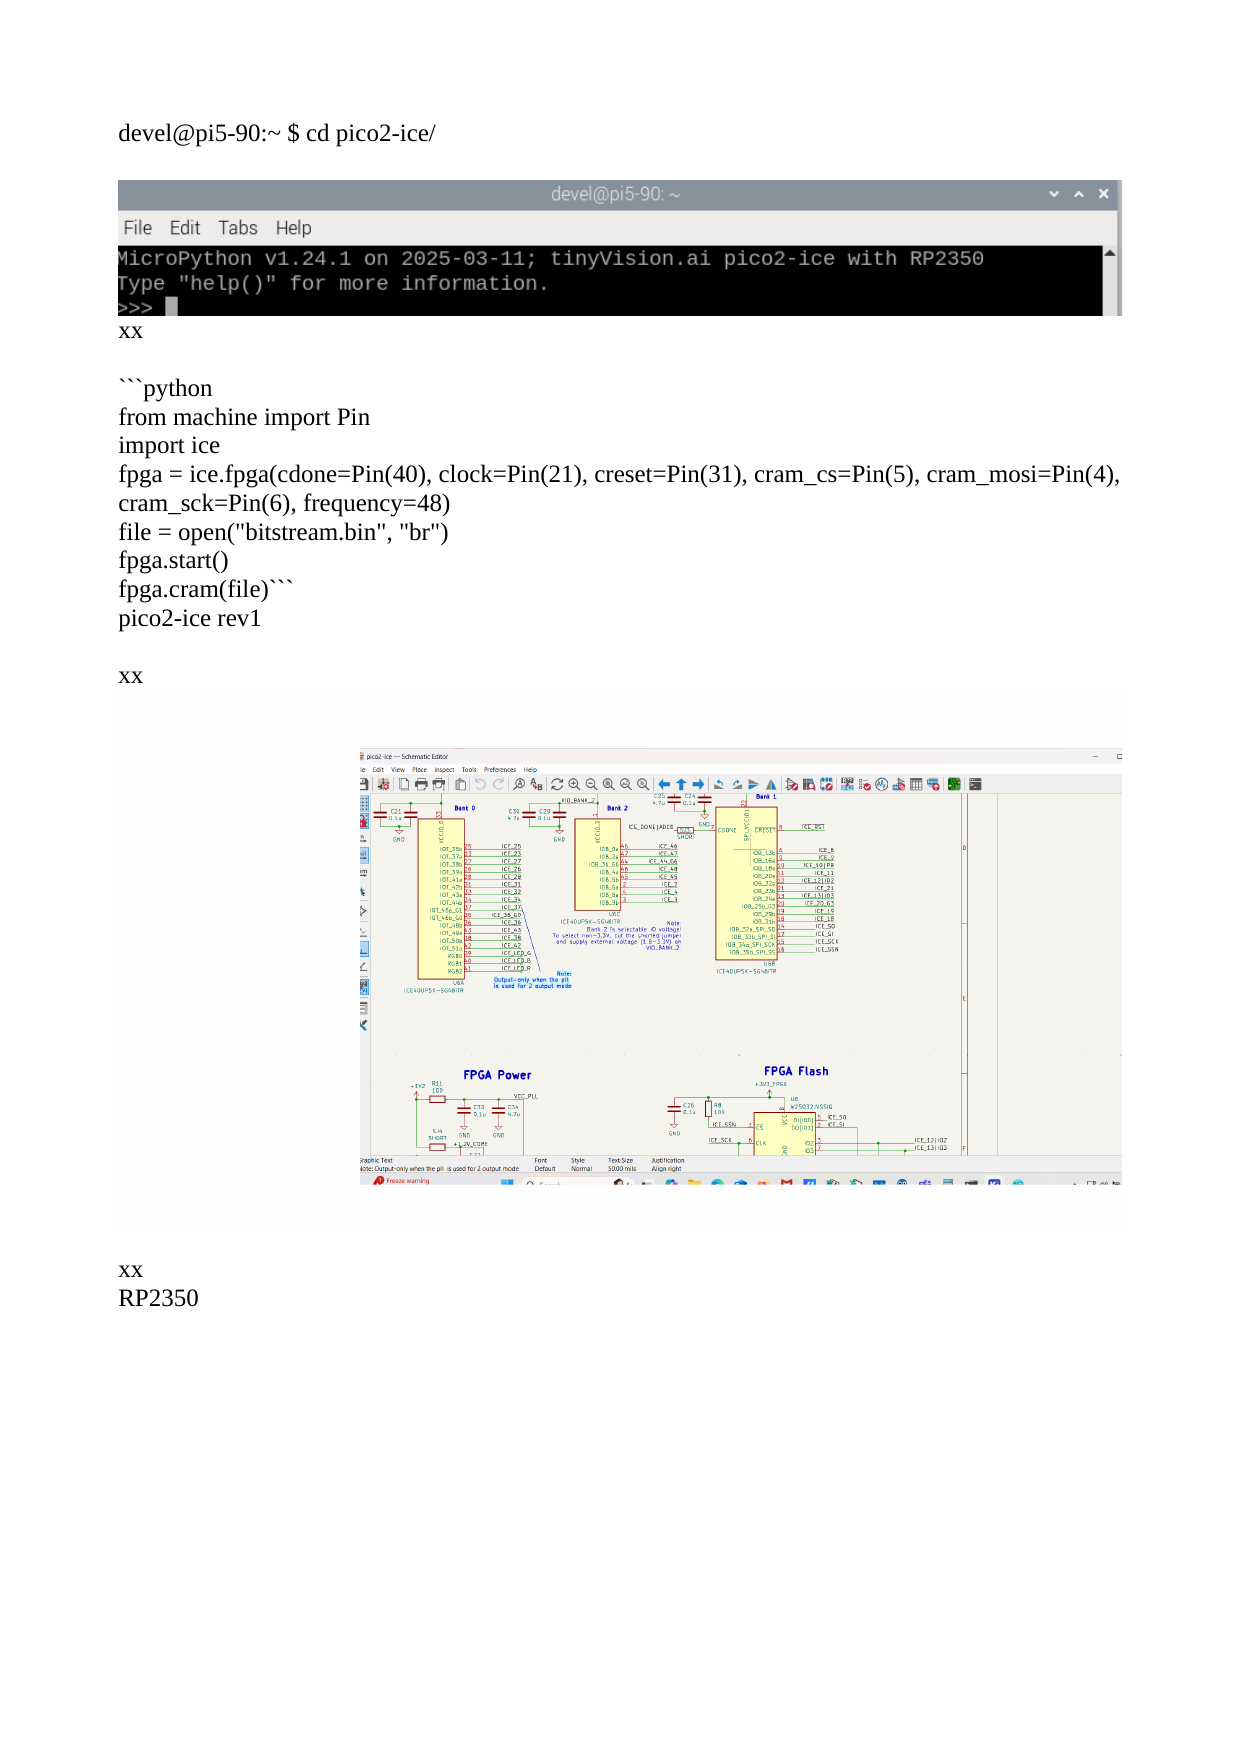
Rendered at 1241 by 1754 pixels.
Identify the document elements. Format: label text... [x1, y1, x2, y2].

text fpga = ice.fpga(cdone=Pin(40), clock=Pin(21), creset=Pin(31), cram_cs=Pin(5), cram_mosi=Pin(4), cram_sck=Pin(6), frequency=48) [118, 459, 1122, 517]
text xx [118, 1254, 1122, 1283]
text RP2350 [118, 1283, 1122, 1312]
text pico2-ice rev1 [118, 603, 1122, 632]
text fpga.cram(file)``` [118, 574, 1122, 603]
text fpga.start() [118, 546, 1122, 574]
text devel@pi5-90:~ $ cd pico2-ice/ [118, 118, 1122, 147]
picture [118, 180, 1123, 316]
text xx [118, 661, 1122, 689]
text from machine import Pin [118, 402, 1122, 431]
text xx [118, 316, 1122, 344]
text ```python [118, 373, 1122, 402]
picture [118, 689, 1123, 1226]
text import ice [118, 431, 1122, 459]
text file = open("bitstream.bin", "br") [118, 517, 1122, 546]
